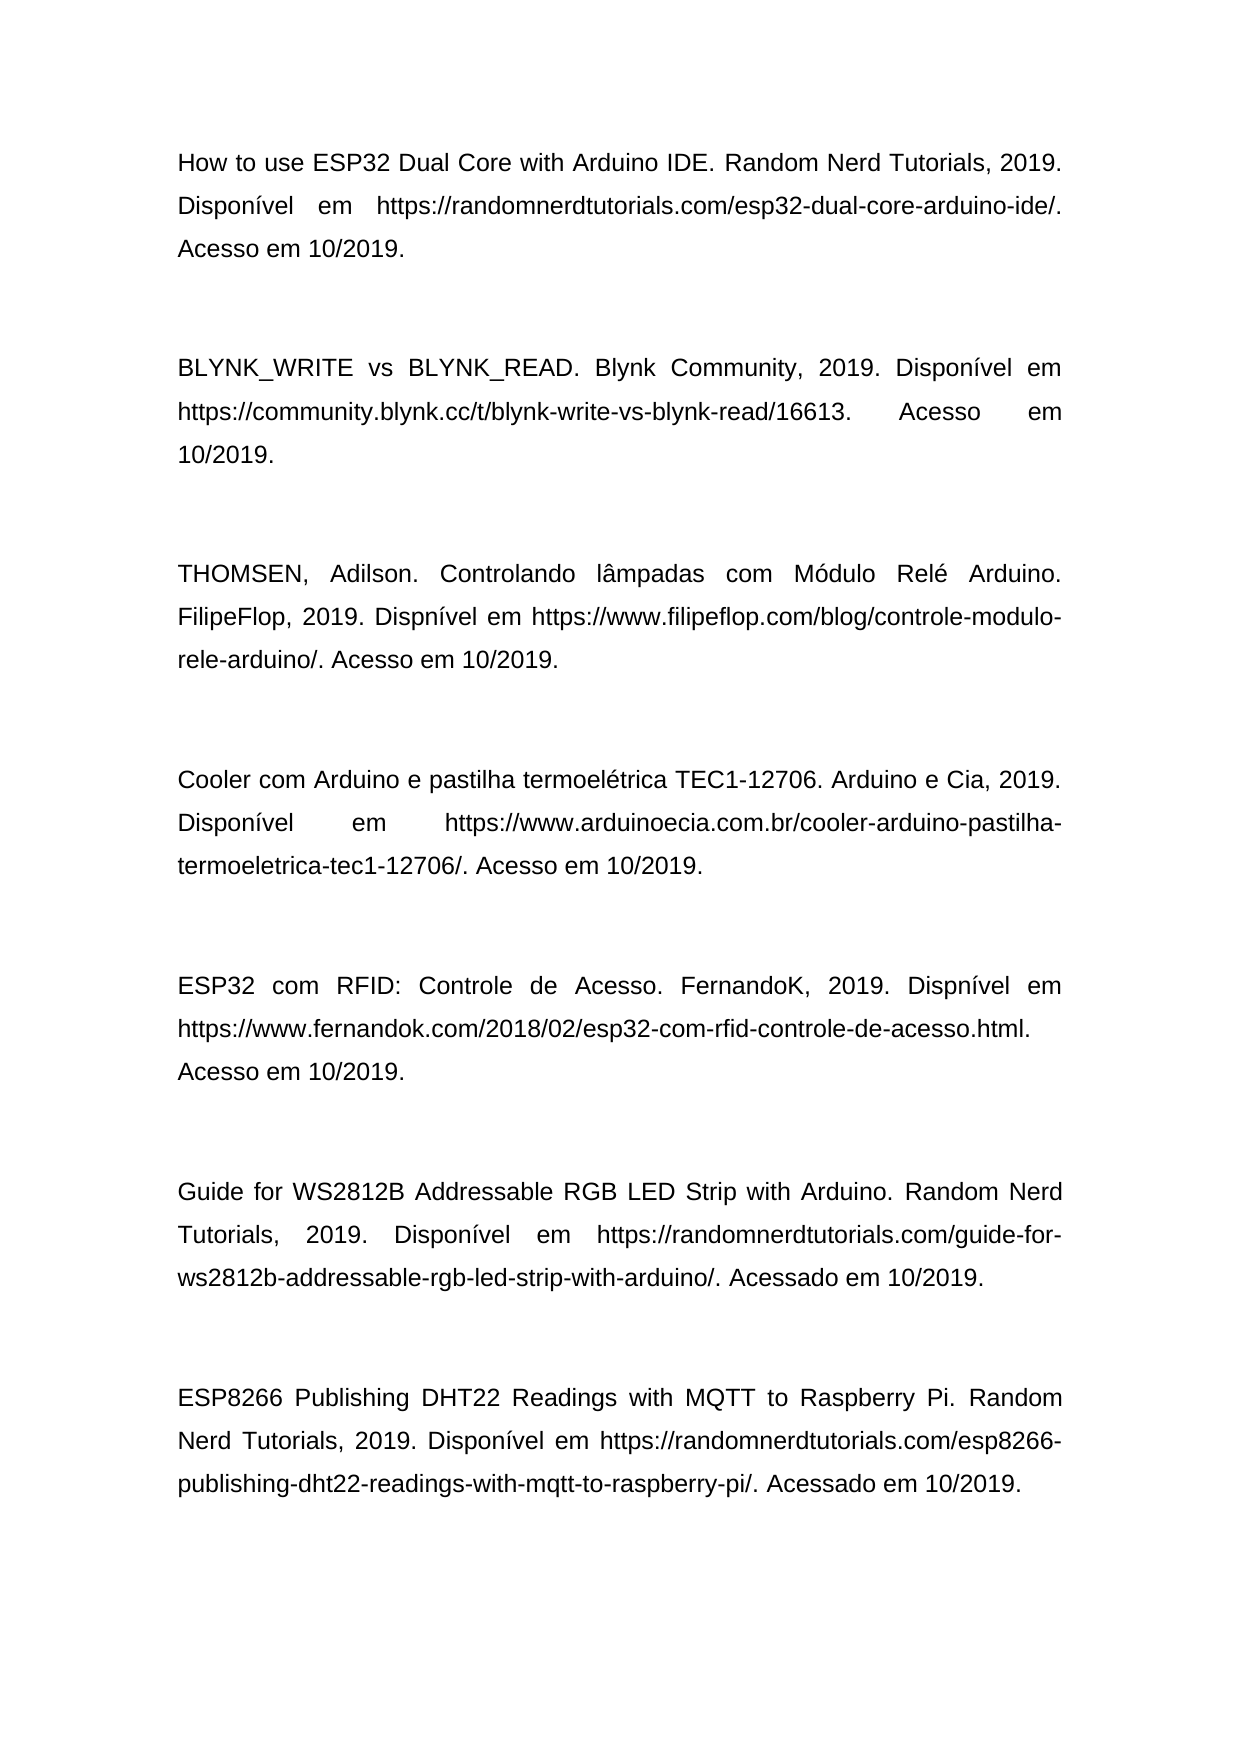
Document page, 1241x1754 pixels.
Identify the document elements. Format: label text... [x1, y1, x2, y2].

text Cooler com Arduino e pastilha termoelétrica TEC1-12706. Arduino e Cia, 2019. Disponível em https://www.arduinoecia.com.br/cooler-arduino-pastilha-termoeletrica-tec1-12706/. Acesso em 10/2019. [177, 765, 1063, 880]
text How to use ESP32 Dual Core with Arduino IDE. Random Nerd Tutorials, 2019. Disponível em https://randomnerdtutorials.com/esp32-dual-core-arduino-ide/. Acesso em 10/2019. [177, 148, 1063, 263]
text ESP8266 Publishing DHT22 Readings with MQTT to Raspberry Pi. Random Nerd Tutorials, 2019. Disponível em https://randomnerdtutorials.com/esp8266-publishing-dht22-readings-with-mqtt-to-raspberry-pi/. Acessado em 10/2019. [177, 1383, 1063, 1498]
text Guide for WS2812B Addressable RGB LED Strip with Arduino. Random Nerd Tutorials, 2019. Disponível em https://randomnerdtutorials.com/guide-for-ws2812b-addressable-rgb-led-strip-with-arduino/. Acessado em 10/2019. [177, 1177, 1063, 1292]
text THOMSEN, Adilson. Controlando lâmpadas com Módulo Relé Arduino. FilipeFlop, 2019. Dispnível em https://www.filipeflop.com/blog/controle-modulo-rele-arduino/. Acesso em 10/2019. [177, 559, 1063, 674]
text BLYNK_WRITE vs BLYNK_READ. Blynk Community, 2019. Disponível em https://community.blynk.cc/t/blynk-write-vs-blynk-read/16613. Acesso em 10/2019. [177, 353, 1063, 468]
text ESP32 com RFID: Controle de Acesso. FernandoK, 2019. Dispnível em https://www.fernandok.com/2018/02/esp32-com-rfid-controle-de-acesso.html. Acesso em 10/2019. [177, 971, 1063, 1086]
